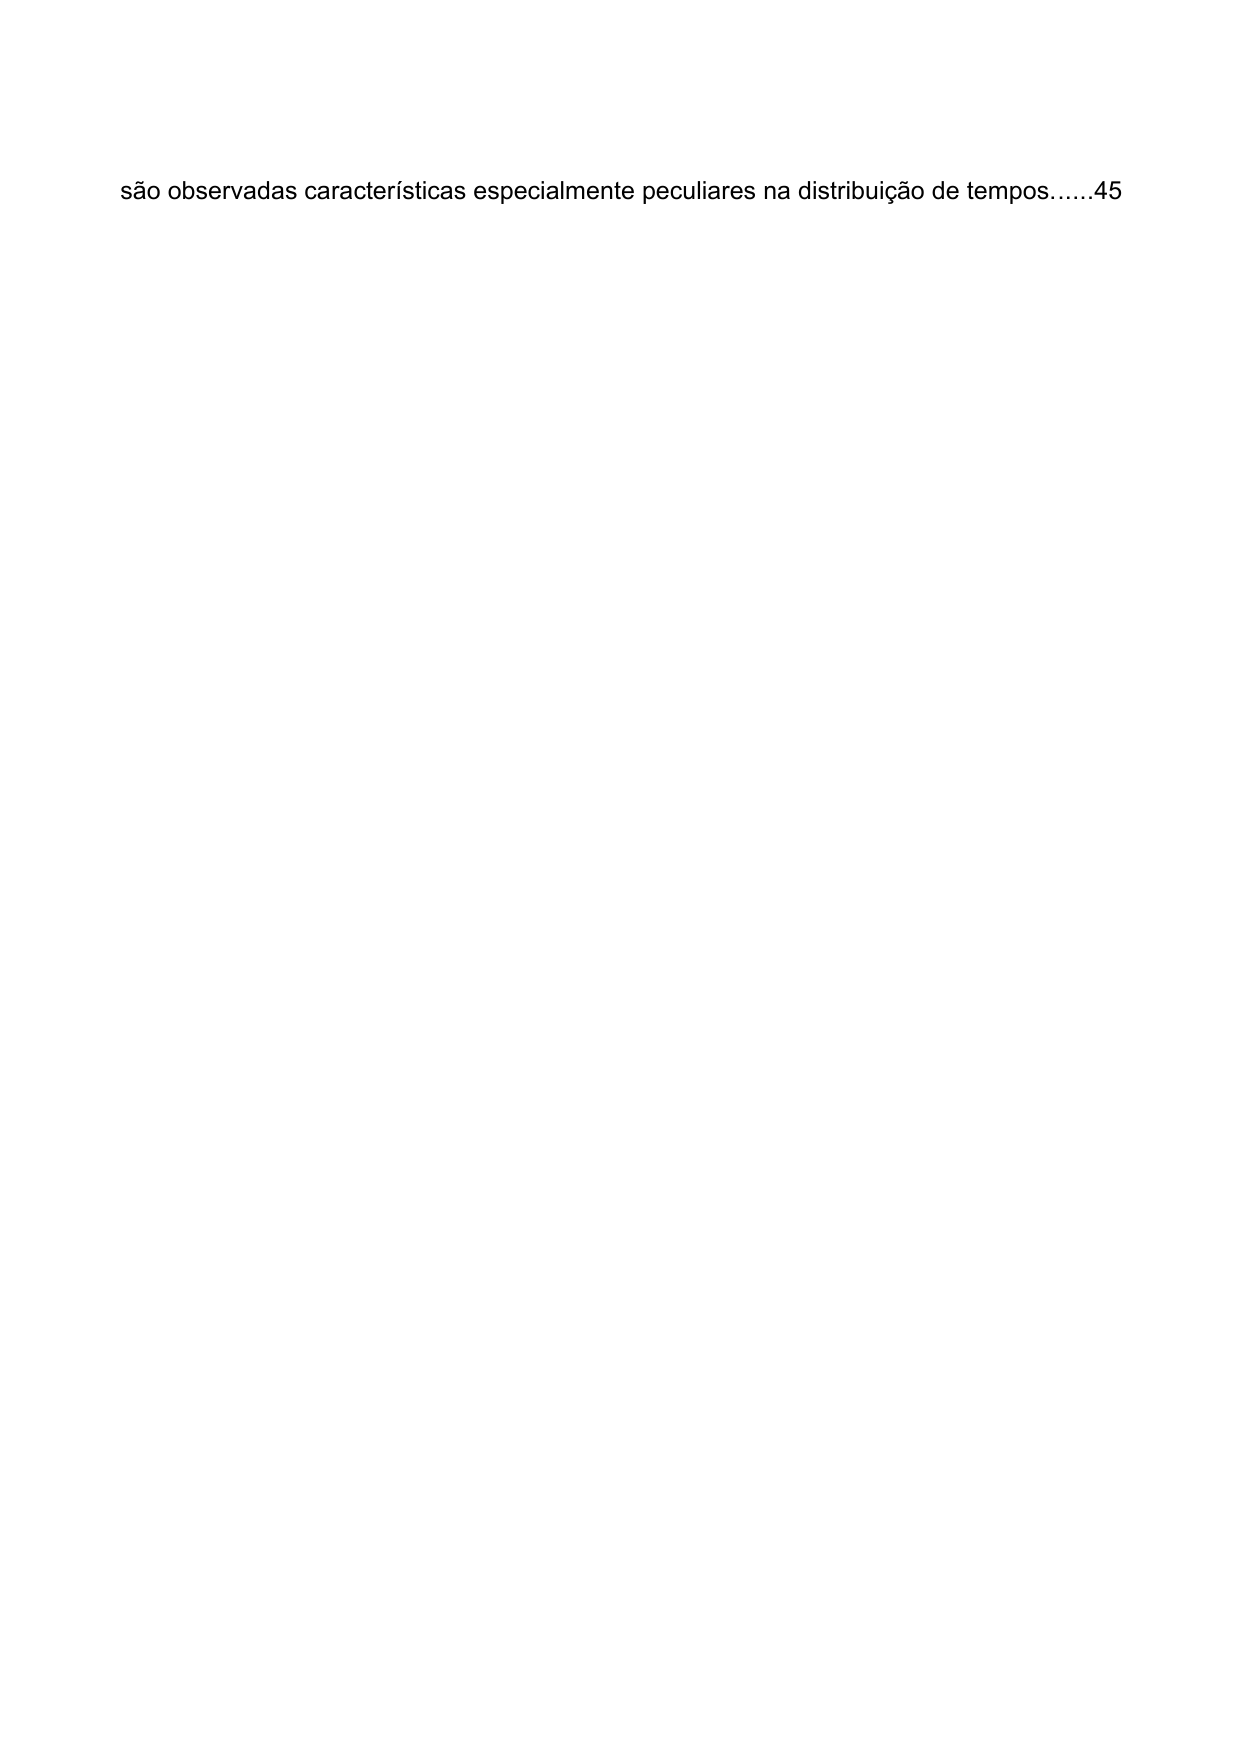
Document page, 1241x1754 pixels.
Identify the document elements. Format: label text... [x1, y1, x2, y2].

text são observadas características especialmente peculiares na distribuição de tempos. 45 [120, 177, 1122, 205]
